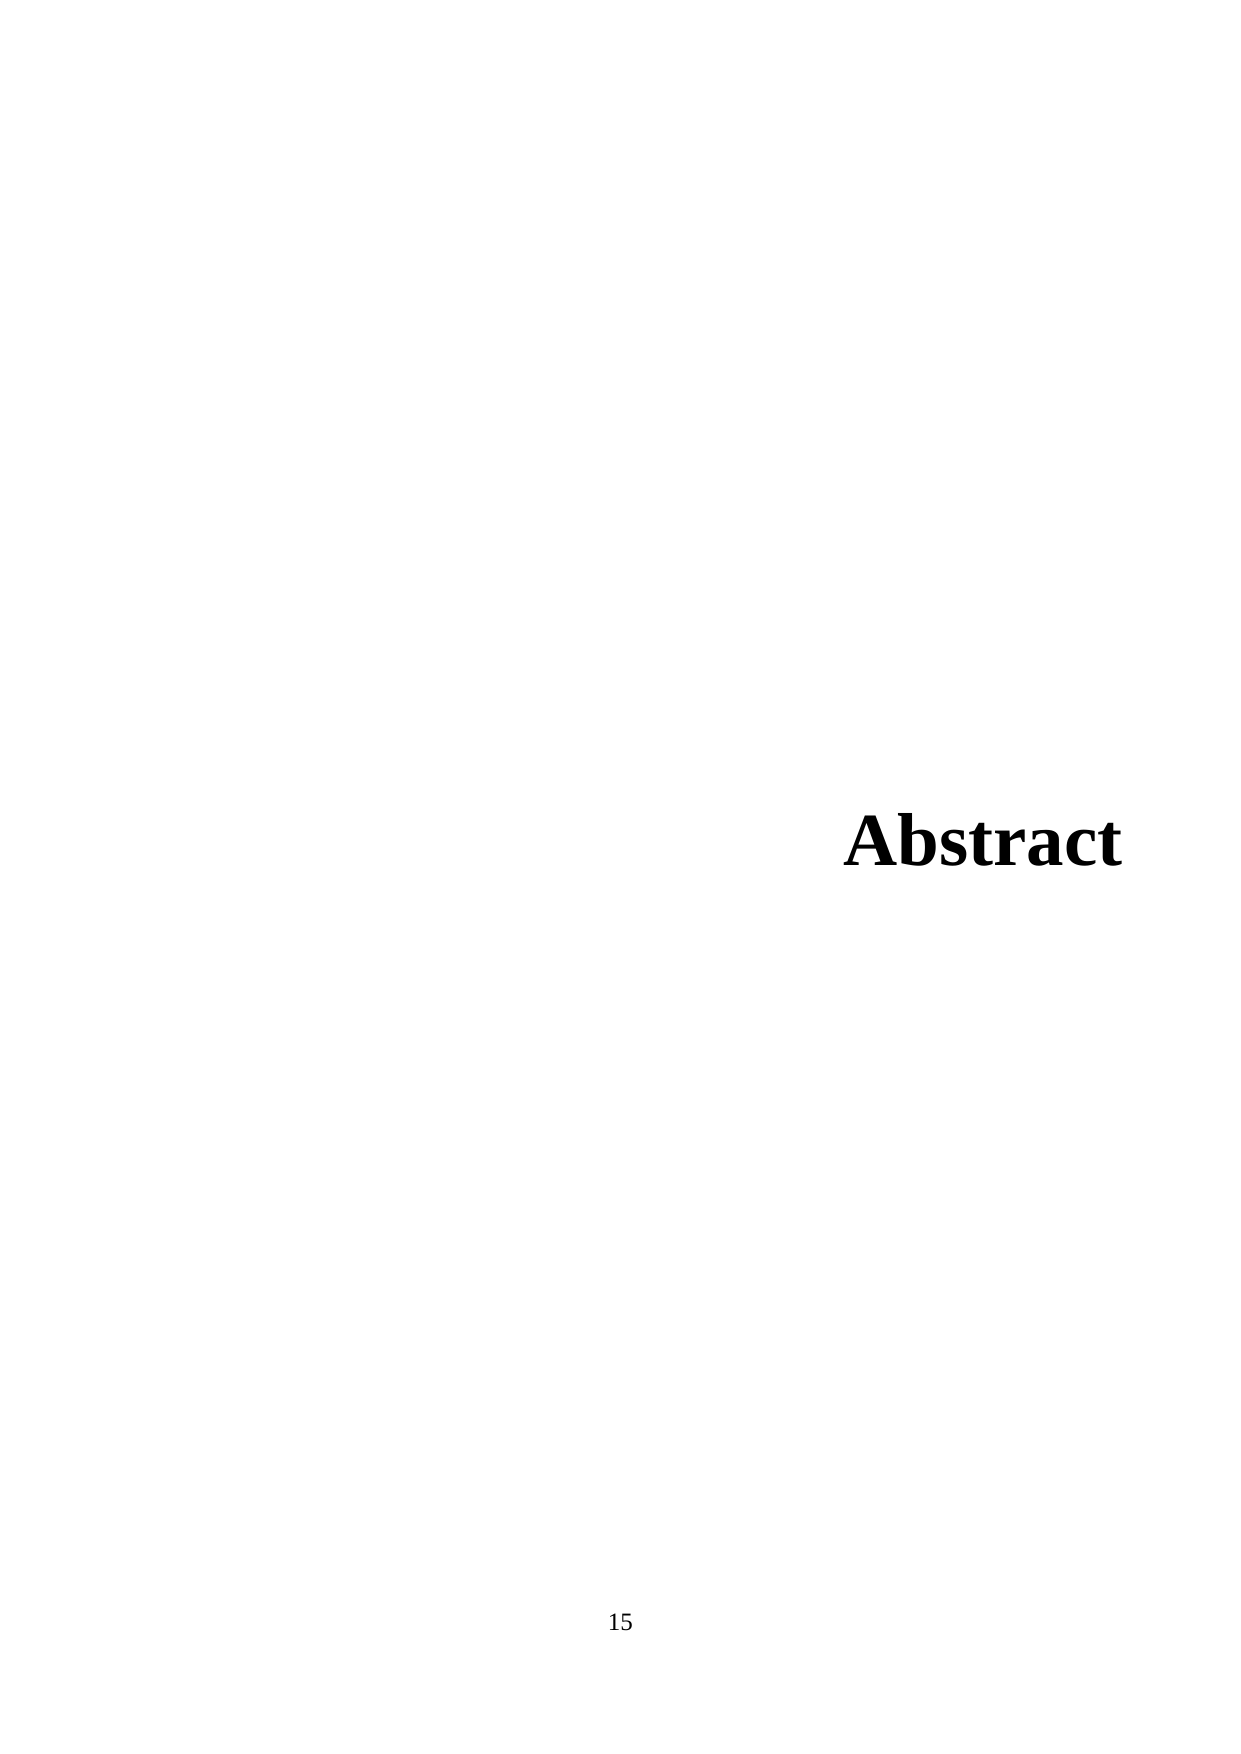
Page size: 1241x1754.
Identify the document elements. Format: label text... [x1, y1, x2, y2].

subtitle Abstract [118, 795, 1122, 881]
